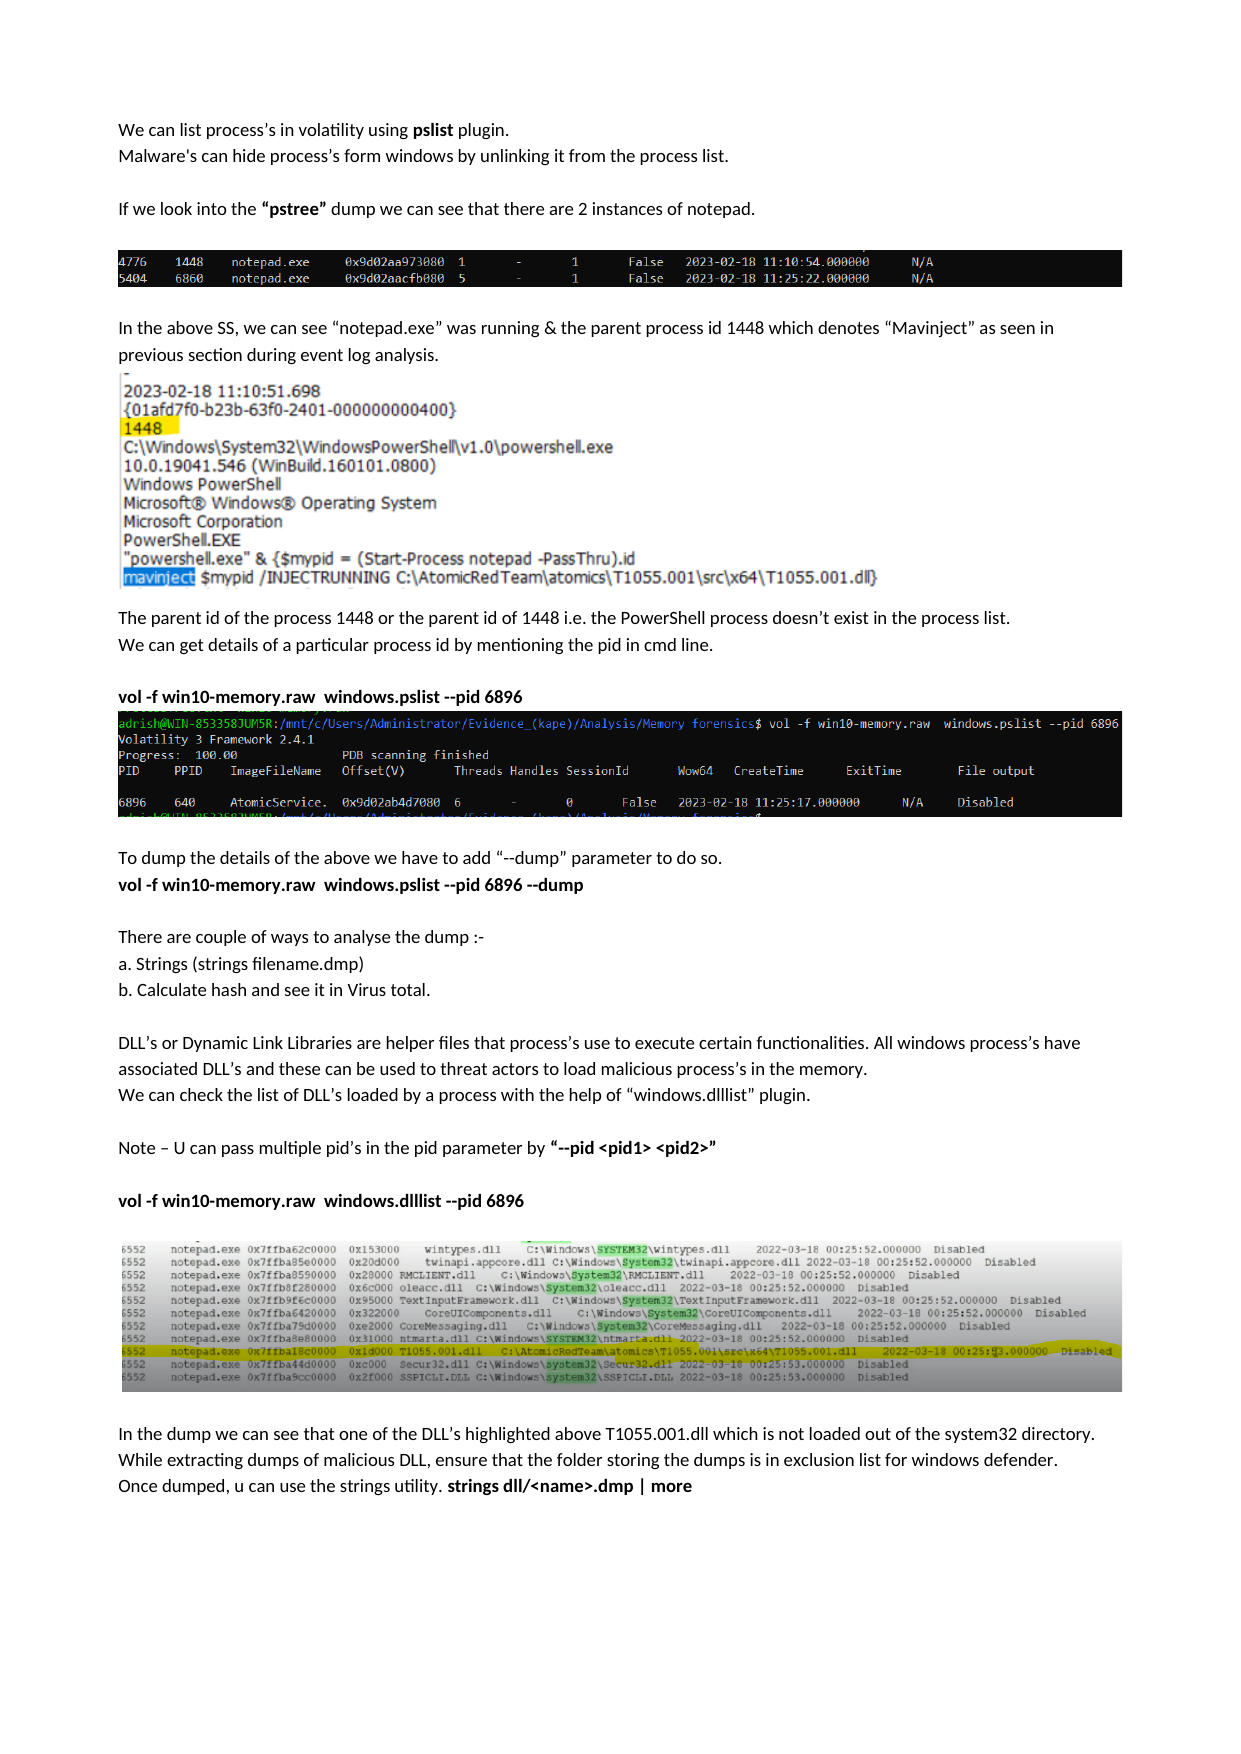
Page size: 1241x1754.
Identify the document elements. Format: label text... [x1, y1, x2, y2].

text To dump the details of the above we have to add “--dump” parameter to do so. [118, 846, 1122, 869]
text Once dumped, u can use the strings utility. strings dll/<name>.dmp | more [118, 1474, 1122, 1497]
picture [118, 711, 1123, 817]
text There are couple of ways to analyse the dump :- [118, 926, 1122, 948]
picture [118, 250, 1123, 287]
text If we look into the “pstree” dump we can see that there are 2 instances of notepad. [118, 197, 1122, 220]
picture [118, 1241, 1123, 1392]
text Malware's can hide process’s form windows by unlinking it from the process list. [118, 144, 1122, 167]
text vol -f win10-memory.raw windows.dlllist --pid 6896 [118, 1189, 1122, 1212]
text We can list process’s in volatility using pslist plugin. [118, 118, 1122, 141]
text The parent id of the process 1448 or the parent id of 1448 i.e. the PowerShell process doesn’t exist in the process list. [118, 606, 1122, 629]
text While extracting dumps of malicious DLL, ensure that the folder storing the dumps is in exclusion list for windows defender. [118, 1448, 1122, 1471]
text a. Strings (strings filename.dmp) [118, 952, 1122, 975]
text b. Calculate hash and see it in Virus total. [118, 978, 1122, 1001]
text In the dump we can see that one of the DLL’s highlighted above T1055.001.dll which is not loaded out of the system32 directory. [118, 1422, 1122, 1445]
text We can get details of a particular process id by mentioning the pid in cmd line. [118, 633, 1122, 656]
text Note – U can pass multiple pid’s in the pid parameter by “--pid <pid1> <pid2>” [118, 1136, 1122, 1159]
text We can check the list of DLL’s loaded by a process with the help of “windows.dlllist” plugin. [118, 1084, 1122, 1107]
text vol -f win10-memory.raw windows.pslist --pid 6896 --dump [118, 873, 1122, 896]
picture [119, 373, 883, 589]
text DLL’s or Dynamic Link Libraries are helper files that process’s use to execute certain functionalities. All windows process’s have associated DLL’s and these can be used to threat actors to load malicious process’s in the memory. [118, 1031, 1122, 1080]
text vol -f win10-memory.raw windows.pslist --pid 6896 [118, 686, 1122, 708]
text In the above SS, we can see “notepad.exe” was running & the parent process id 1448 which denotes “Mavinject” as seen in previous section during event log analysis. [118, 317, 1122, 366]
